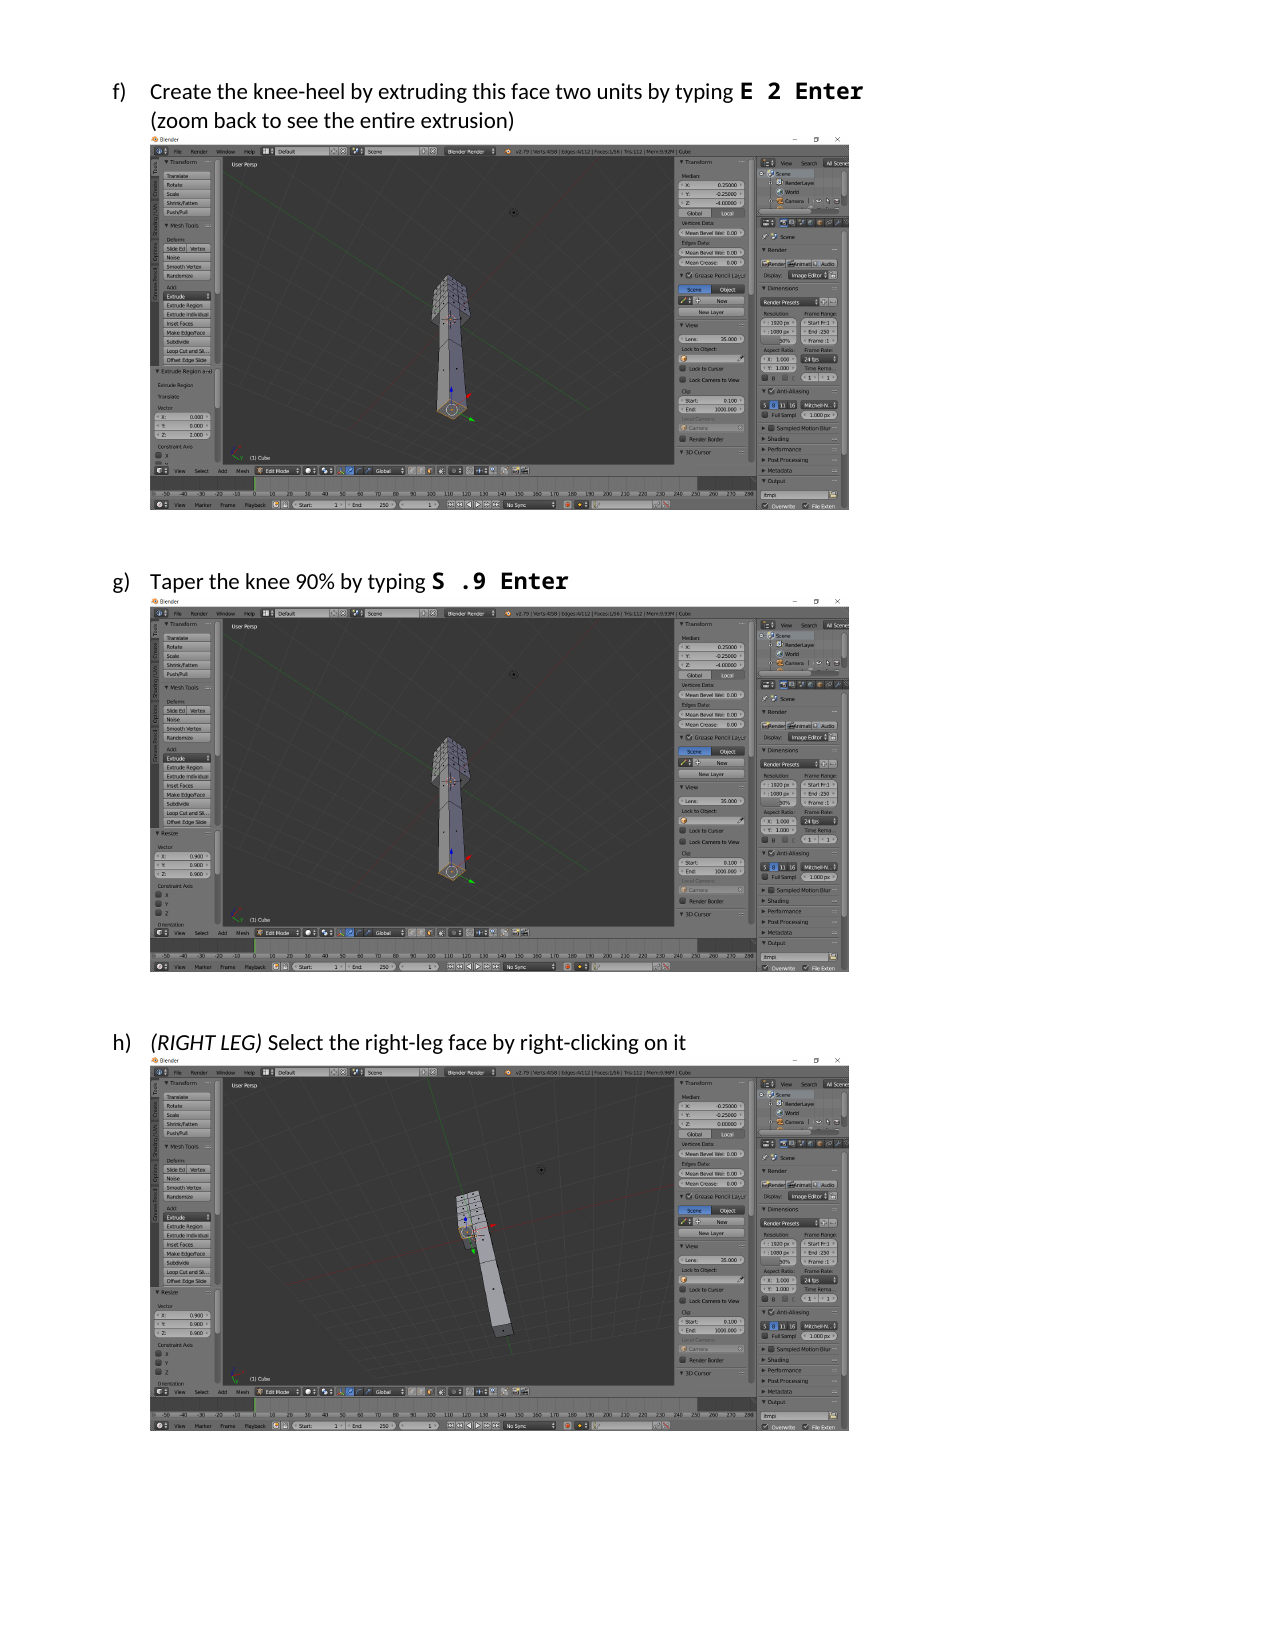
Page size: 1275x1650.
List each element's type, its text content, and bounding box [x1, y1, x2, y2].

list Taper the knee 90% by typing S .9 Enter [112, 565, 1200, 972]
list Create the knee-heel by extruding this face two units by typing E 2 Enter (zoom back to see the entire extrusion) [112, 75, 1200, 509]
list (RIGHT LEG) Select the right-leg face by right-clicking on it [112, 1028, 1200, 1431]
